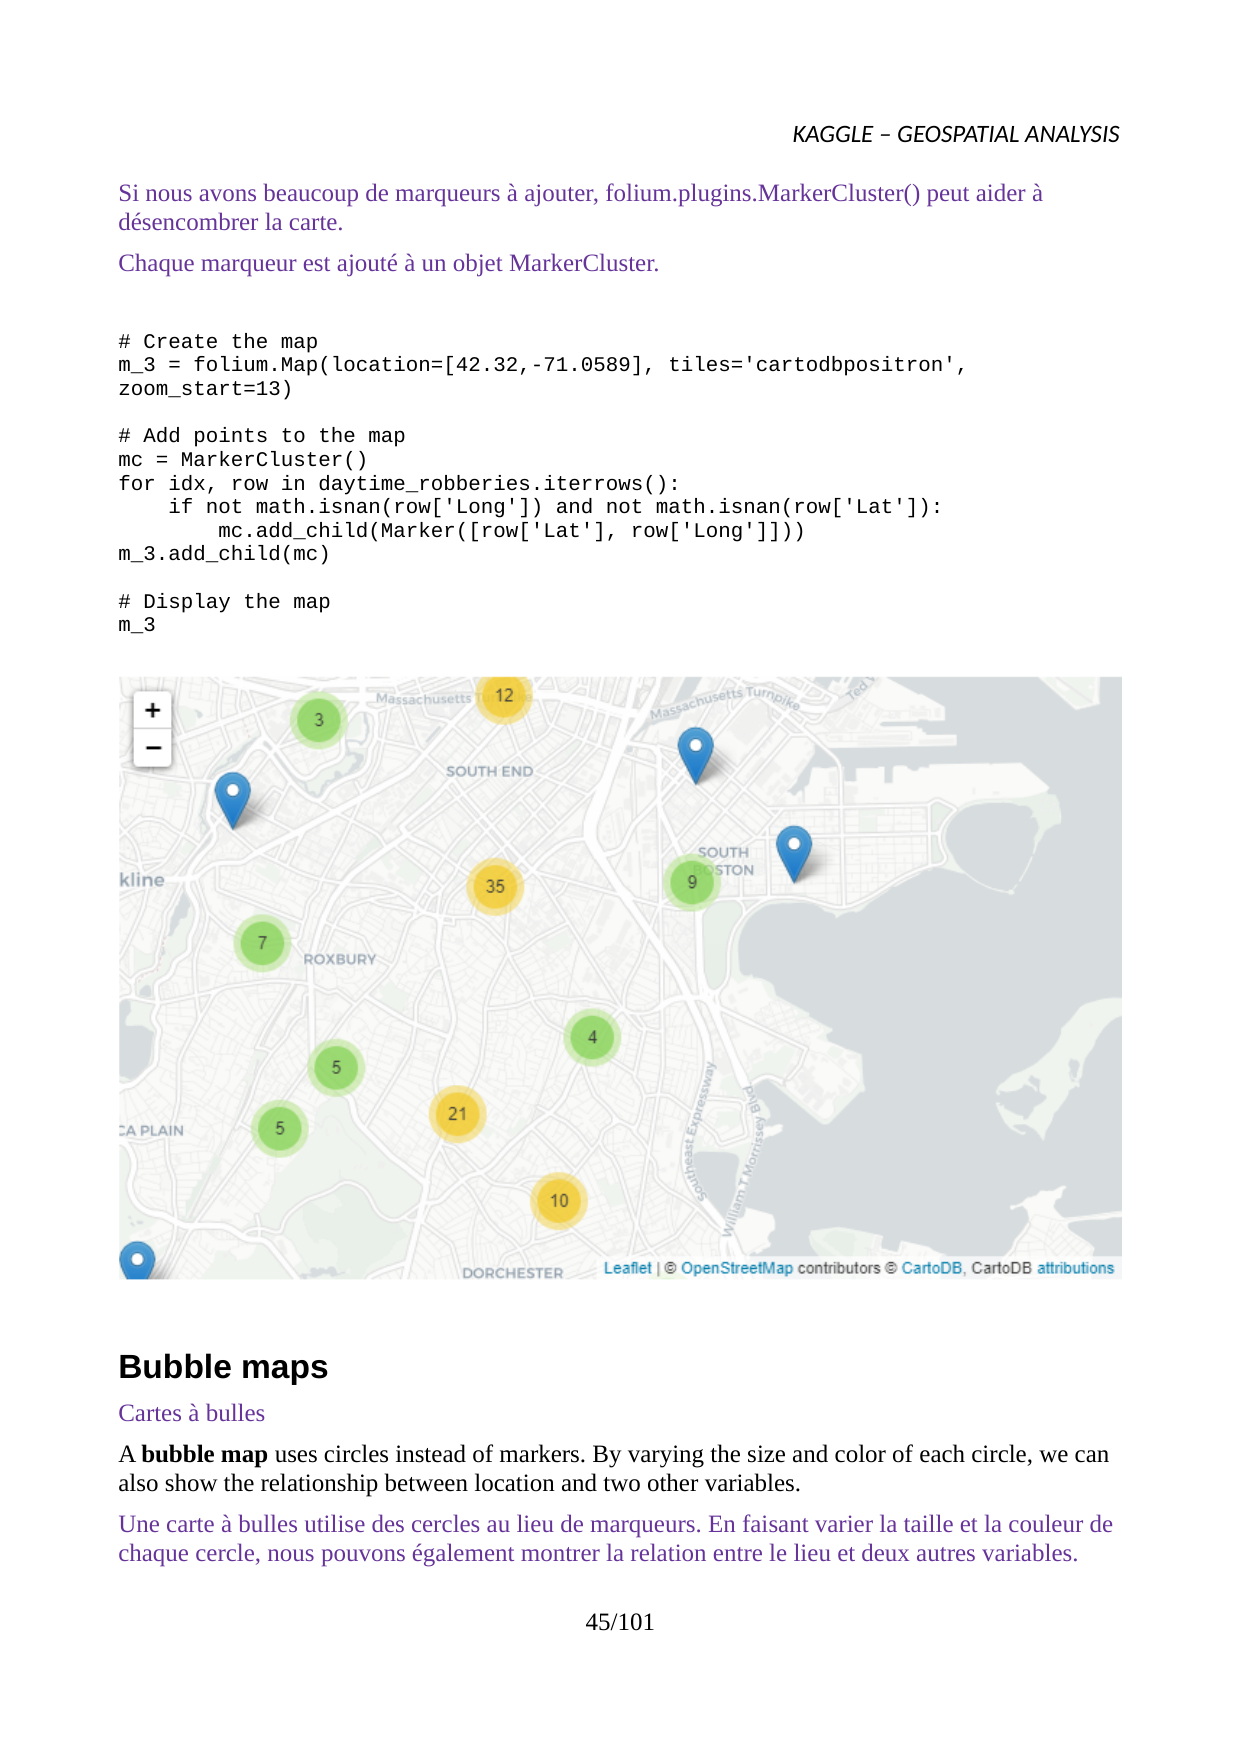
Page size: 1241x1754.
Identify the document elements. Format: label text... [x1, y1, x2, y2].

text m_3.add_child(mc) [118, 543, 1122, 567]
text mc.add_child(Marker([row['Lat'], row['Long']])) [118, 520, 1122, 543]
text m_3 = folium.Map(location=[42.32,-71.0589], tiles='cartodbpositron', zoom_start=13) [118, 354, 1122, 402]
text A bubble map uses circles instead of markers. By varying the size and color of each circle, we can also show the relationship between location and two other variables. [118, 1439, 1122, 1497]
picture [118, 667, 1122, 1281]
text # Create the map [118, 331, 1122, 354]
subtitle Bubble maps [118, 1347, 1122, 1386]
text Chaque marqueur est ajouté à un objet MarkerCluster. [118, 248, 1122, 277]
text Une carte à bulles utilise des cercles au lieu de marqueurs. En faisant varier la taille et la couleur de chaque cercle, nous pouvons également montrer la relation entre le lieu et deux autres variables. [118, 1509, 1122, 1567]
text Si nous avons beaucoup de marqueurs à ajouter, folium.plugins.MarkerCluster() peut aider à désencombrer la carte. [118, 178, 1122, 236]
text Cartes à bulles [118, 1398, 1122, 1427]
text # Display the map [118, 591, 1122, 614]
text mc = MarkerCluster() [118, 449, 1122, 472]
text if not math.isnan(row['Long']) and not math.isnan(row['Lat']): [118, 496, 1122, 520]
text m_3 [118, 614, 1122, 638]
text # Add points to the map [118, 425, 1122, 449]
text for idx, row in daytime_robberies.iterrows(): [118, 472, 1122, 496]
